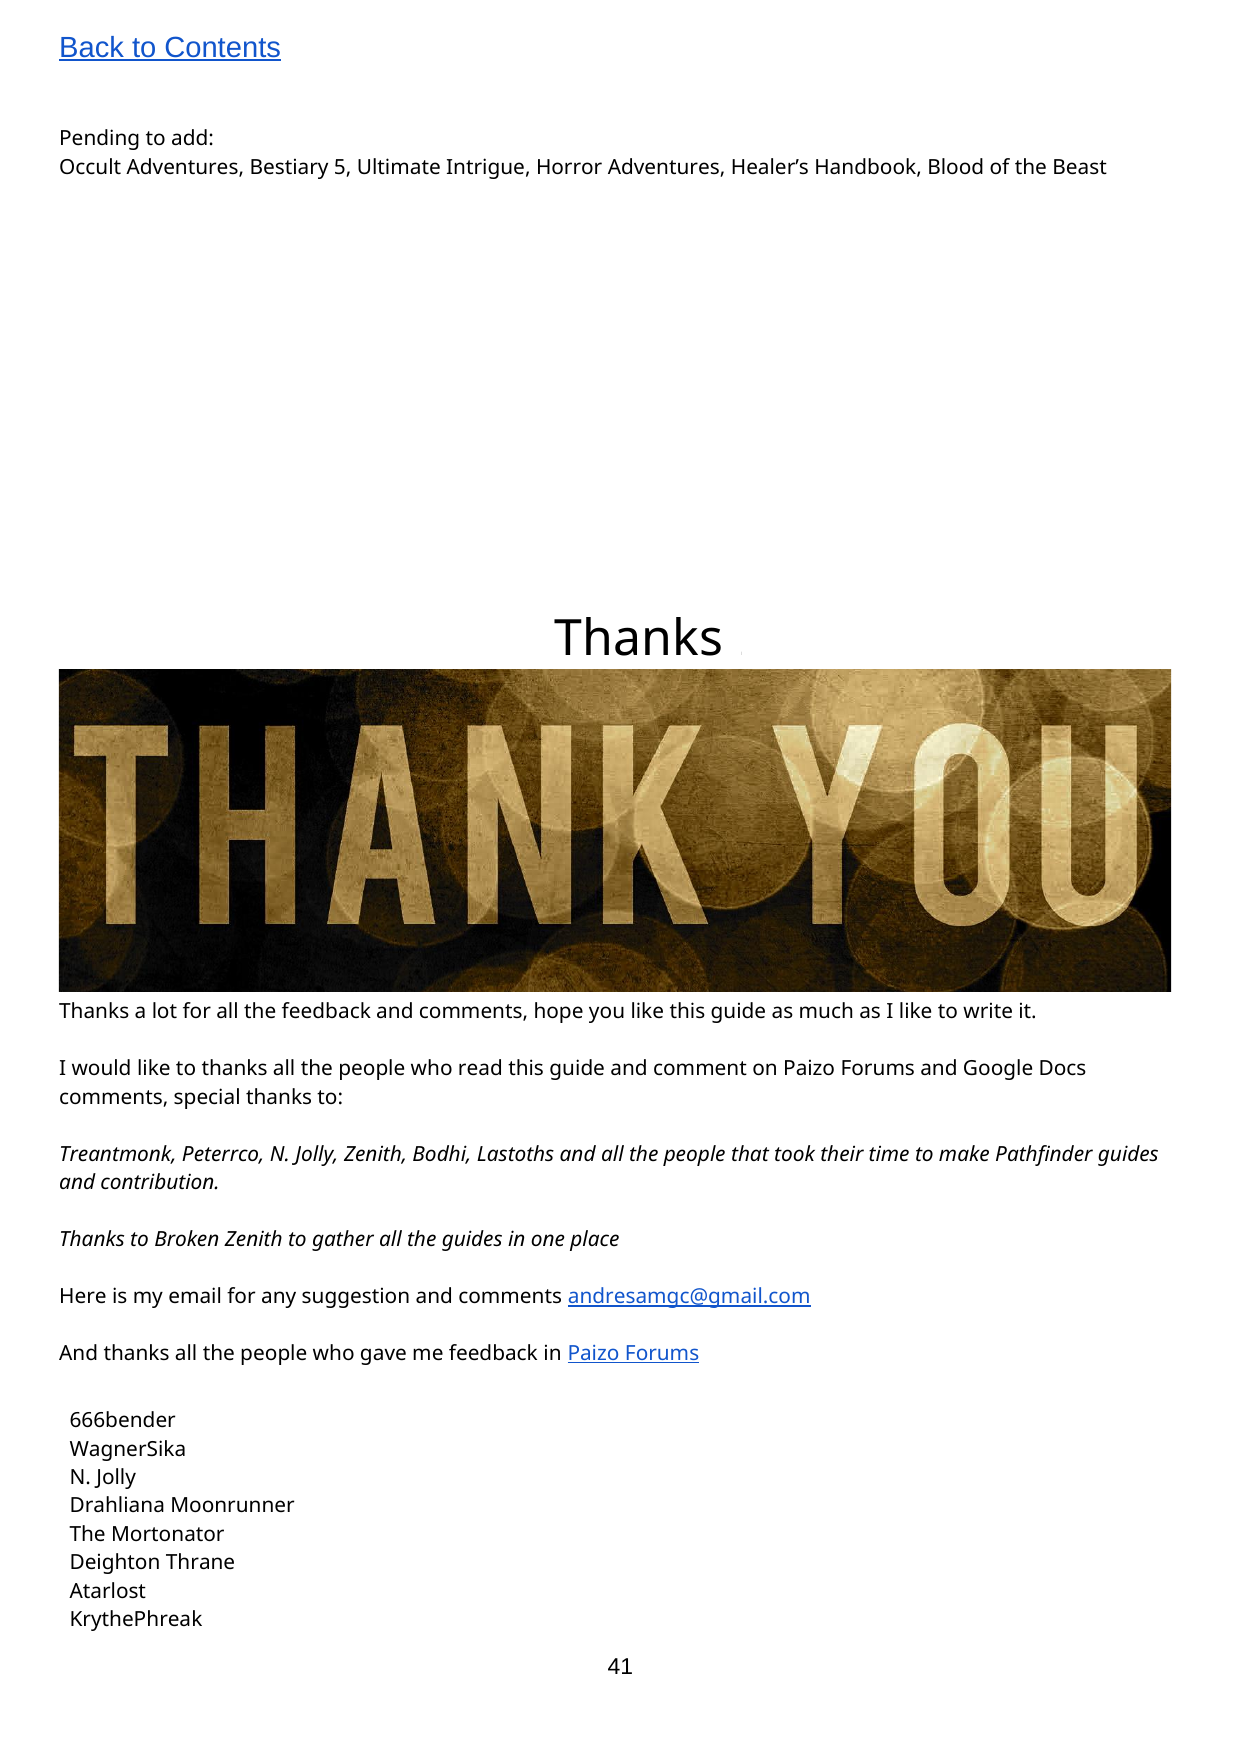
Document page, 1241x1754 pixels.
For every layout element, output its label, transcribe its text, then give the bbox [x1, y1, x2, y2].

table_header 666bender WagnerSika N. Jolly Drahliana Moonrunner The Mortonator Deighton Thrane Atarlost KrythePhreak [59, 1395, 339, 1643]
table_header [901, 1395, 1181, 1643]
text Occult Adventures, Bestiary 5, Ultimate Intrigue, Horror Adventures, Healer’s Handbook, Blood of the Beast [59, 152, 1181, 180]
text Treantmonk, Peterrco, N. Jolly, Zenith, Bodhi, Lastoths and all the people that took their time to make Pathfinder guides and contribution. [59, 1139, 1181, 1196]
text Thanks to Broken Zenith to gather all the guides in one place [59, 1224, 1181, 1253]
text I would like to thanks all the people who read this guide and comment on Paizo Forums and Google Docs comments, special thanks to: [59, 1053, 1181, 1110]
table_header [620, 1395, 901, 1643]
text Here is my email for any suggestion and comments andresamgc@gmail.com [59, 1281, 1181, 1309]
text Pending to add: [59, 123, 1181, 152]
picture [58, 669, 1172, 992]
text Thanks a lot for all the feedback and comments, hope you like this guide as much as I like to write it. [59, 997, 1181, 1025]
text And thanks all the people who gave me feedback in Paizo Forums [59, 1338, 1181, 1366]
table_header [340, 1395, 620, 1643]
title Thanks [59, 601, 1181, 669]
